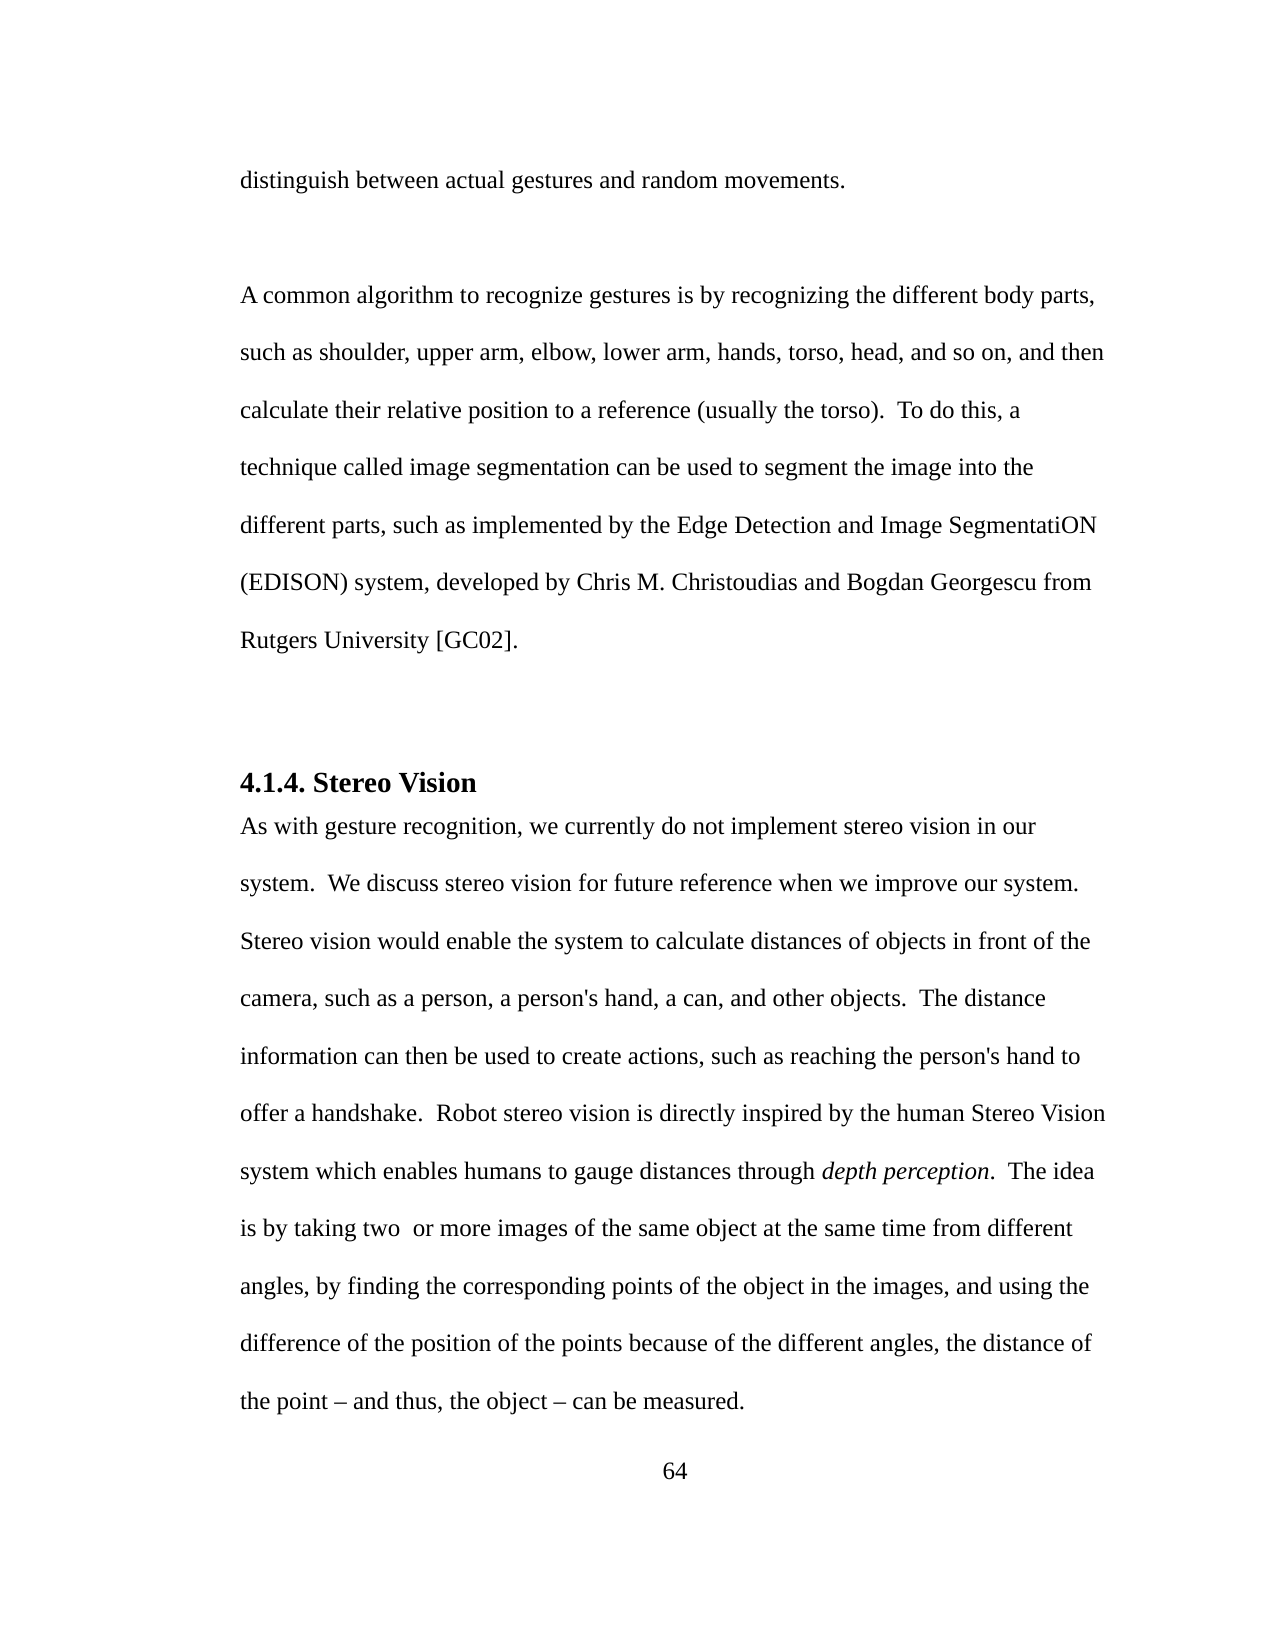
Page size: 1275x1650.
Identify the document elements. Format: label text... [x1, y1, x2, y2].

text As with gesture recognition, we currently do not implement stereo vision in our system. We discuss stereo vision for future reference when we improve our system. Stereo vision would enable the system to calculate distances of objects in front of the camera, such as a person, a person's hand, a can, and other objects. The distance information can then be used to create actions, such as reaching the person's hand to offer a handshake. Robot stereo vision is directly inspired by the human Stereo Vision system which enables humans to gauge distances through depth perception. The idea is by taking two or more images of the same object at the same time from different angles, by finding the corresponding points of the object in the images, and using the difference of the position of the points because of the different angles, the distance of the point – and thus, the object – can be measured. [240, 811, 1110, 1414]
text A common algorithm to recognize gestures is by recognizing the different body parts, such as shoulder, upper arm, elbow, lower arm, hands, torso, head, and so on, and then calculate their relative position to a reference (usually the torso). To do this, a technique called image segmentation can be used to segment the image into the different parts, such as implemented by the Edge Detection and Image SegmentatiON (EDISON) system, developed by Chris M. Christoudias and Bogdan Georgescu from Rutgers University [GC02]. [240, 280, 1110, 653]
subtitle 4.1.4. Stereo Vision [240, 765, 1110, 798]
text distinguish between actual gestures and random movements. [240, 165, 1110, 193]
